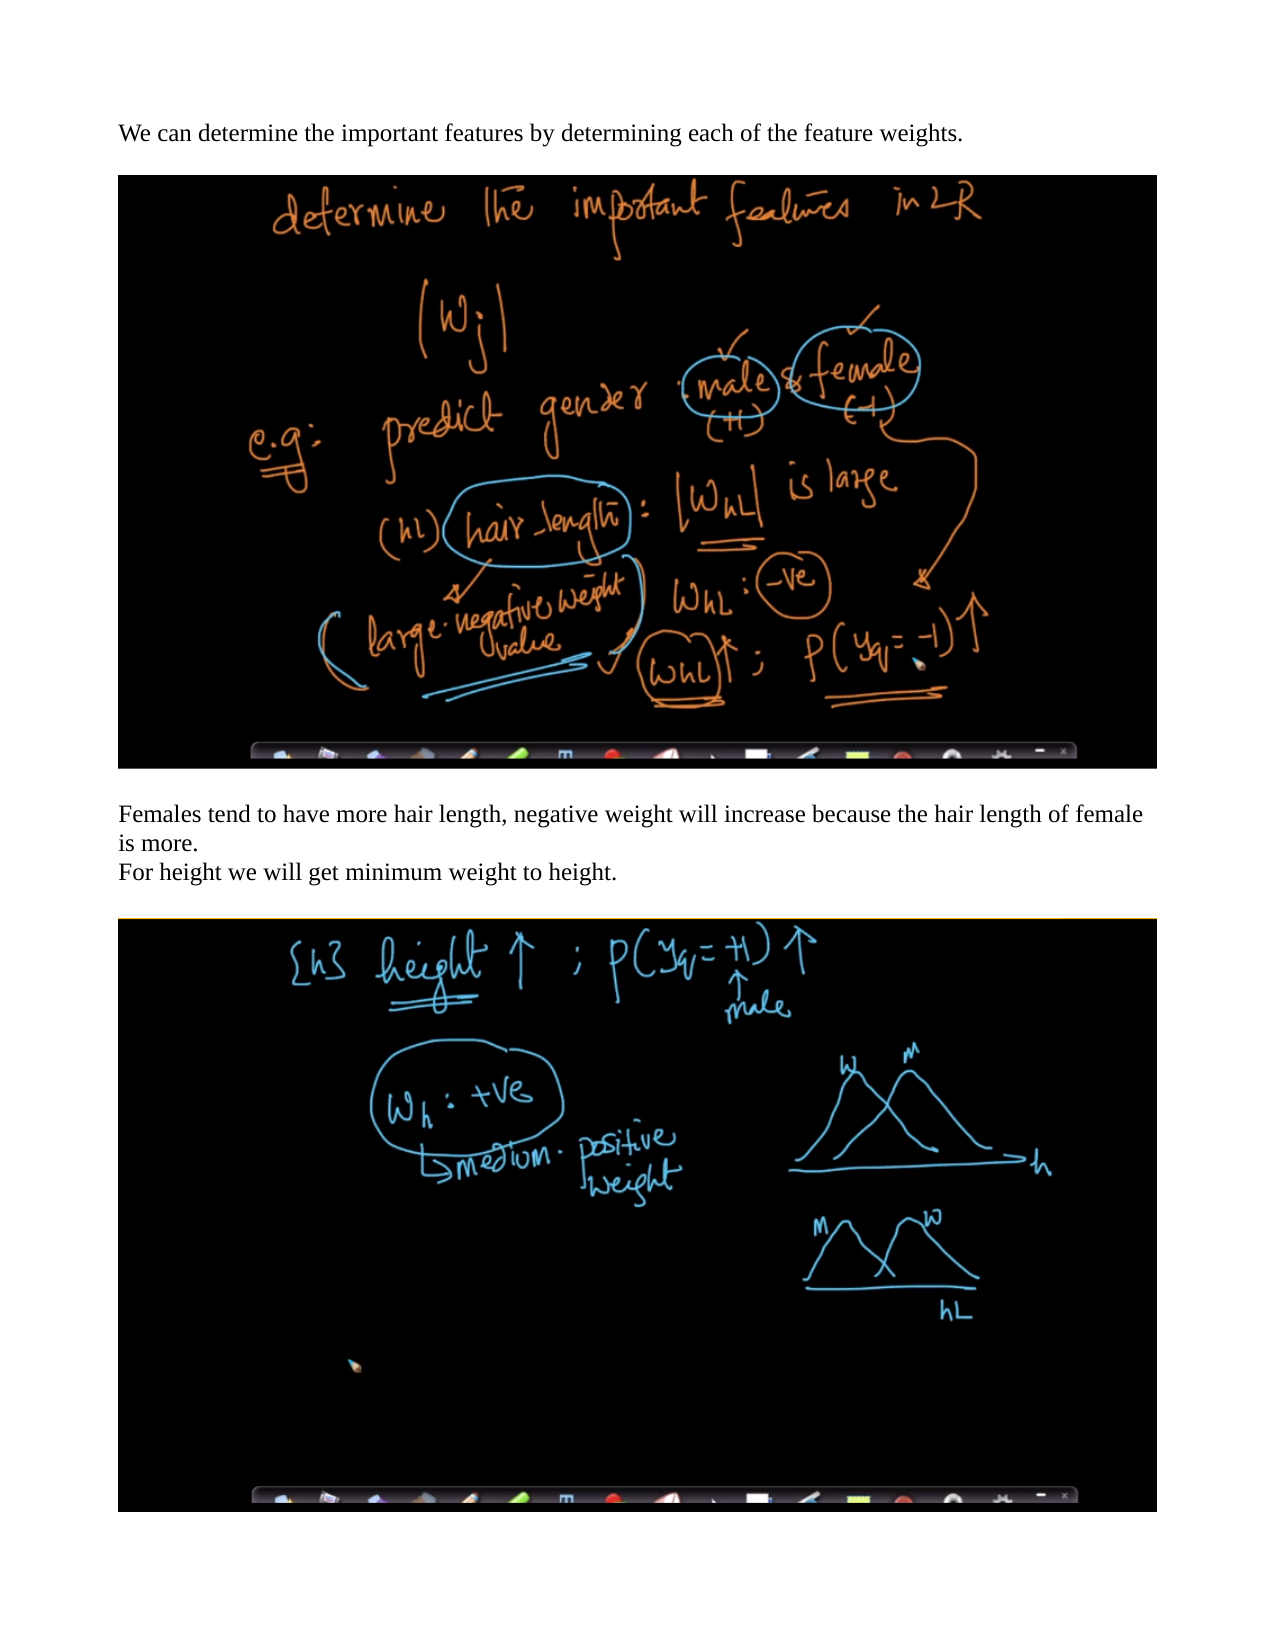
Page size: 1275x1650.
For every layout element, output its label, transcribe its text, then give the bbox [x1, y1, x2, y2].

picture [118, 918, 1157, 1512]
text For height we will get minimum weight to height. [118, 857, 1157, 885]
text We can determine the important features by determining each of the feature weights. [118, 118, 1157, 147]
picture [118, 175, 1157, 771]
text Females tend to have more hair length, negative weight will increase because the hair length of female is more. [118, 799, 1157, 857]
